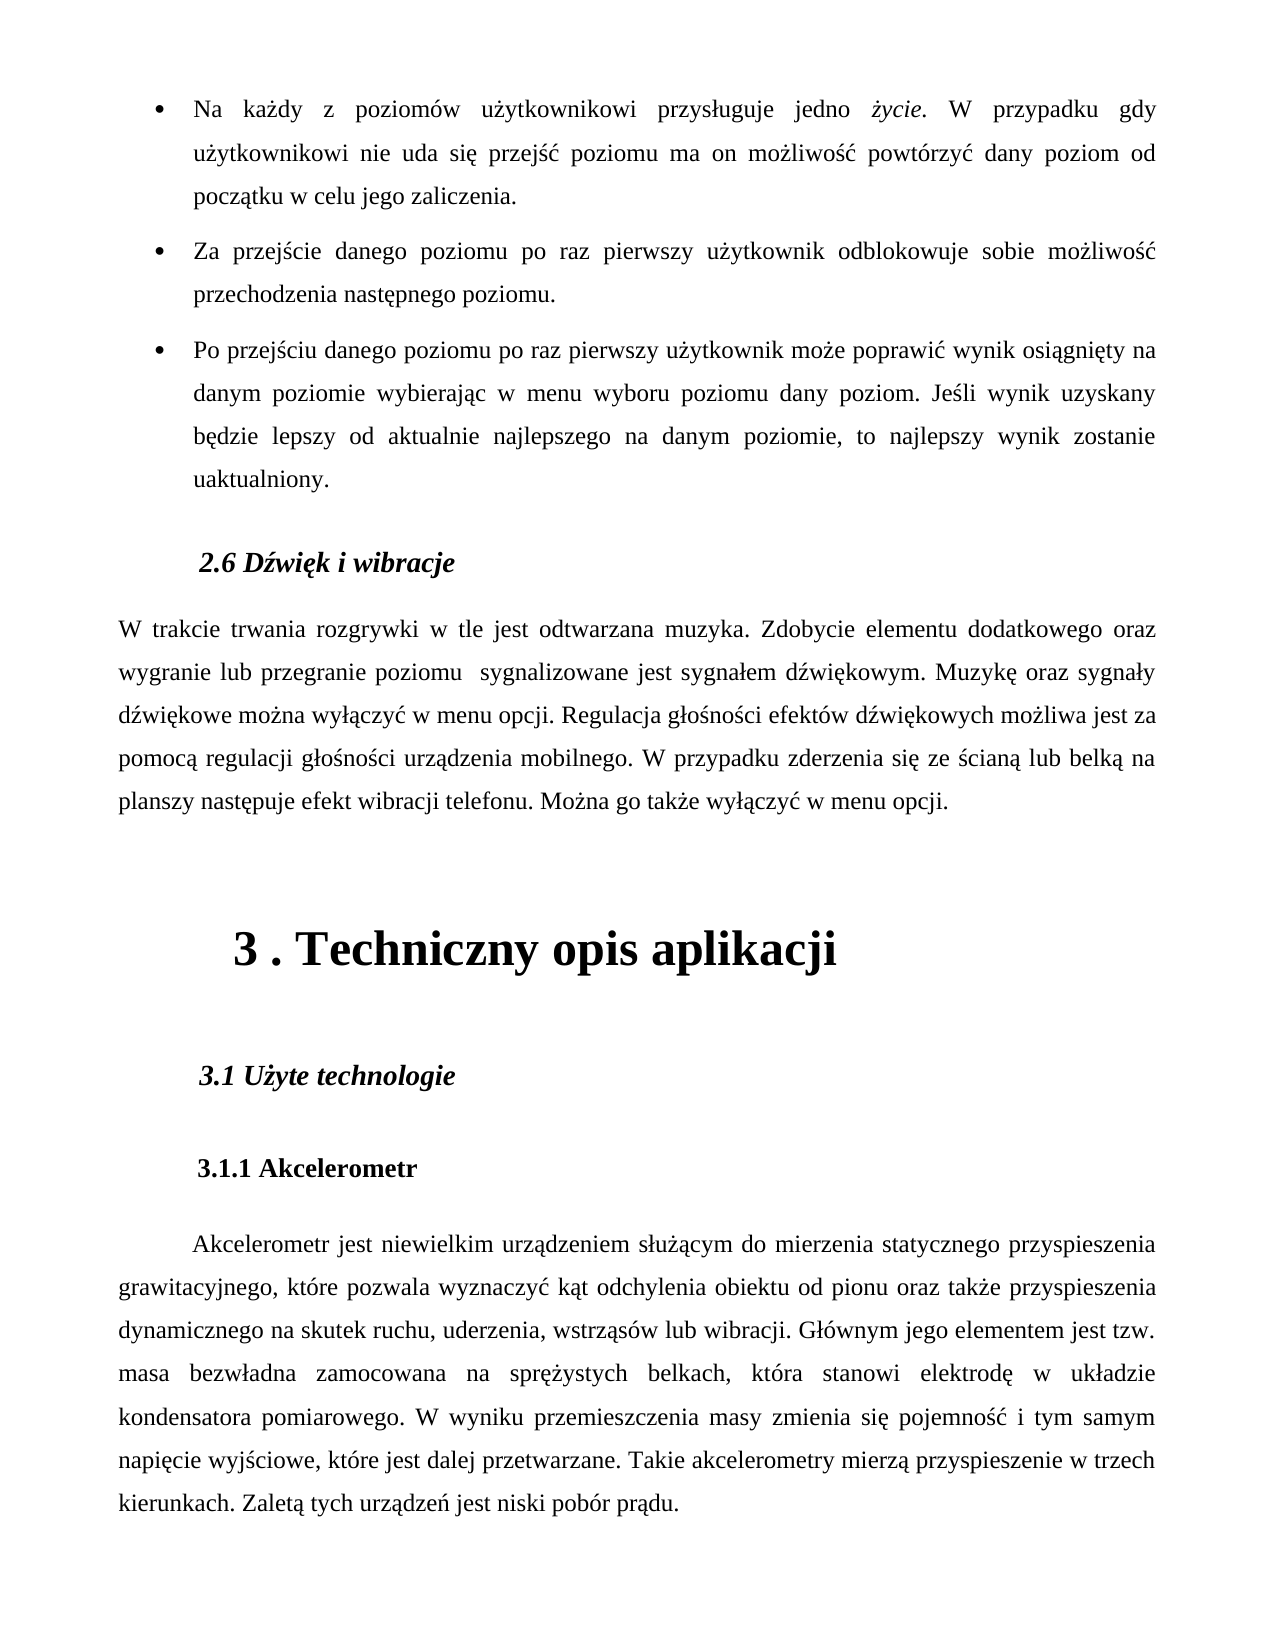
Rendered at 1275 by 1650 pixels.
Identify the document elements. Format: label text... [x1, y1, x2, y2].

list W trakcie trwania rozgrywki w tle jest odtwarzana muzyka. Zdobycie elementu dodatkowego oraz wygranie lub przegranie poziomu sygnalizowane jest sygnałem dźwiękowym. Muzykę oraz sygnały dźwiękowe można wyłączyć w menu opcji. Regulacja głośności efektów dźwiękowych możliwa jest za pomocą regulacji głośności urządzenia mobilnego. W przypadku zderzenia się ze ścianą lub belką na planszy następuje efekt wibracji telefonu. Można go także wyłączyć w menu opcji. [118, 614, 1157, 815]
list Na każdy z poziomów użytkownikowi przysługuje jedno życie. W przypadku gdy użytkownikowi nie uda się przejść poziomu ma on możliwość powtórzyć dany poziom od początku w celu jego zaliczenia. [156, 94, 1157, 209]
subtitle Użyte technologie [192, 1058, 1157, 1092]
subtitle Dźwięk i wibracje [192, 545, 1157, 579]
subtitle Akcelerometr [191, 1152, 1157, 1183]
subtitle . Techniczny opis aplikacji [221, 918, 1157, 976]
list Za przejście danego poziomu po raz pierwszy użytkownik odblokowuje sobie możliwość przechodzenia następnego poziomu. [156, 236, 1157, 308]
text Akcelerometr jest niewielkim urządzeniem służącym do mierzenia statycznego przyspieszenia grawitacyjnego, które pozwala wyznaczyć kąt odchylenia obiektu od pionu oraz także przyspieszenia dynamicznego na skutek ruchu, uderzenia, wstrząsów lub wibracji. Głównym jego elementem jest tzw. masa bezwładna zamocowana na sprężystych belkach, która stanowi elektrodę w układzie kondensatora pomiarowego. W wyniku przemieszczenia masy zmienia się pojemność i tym samym napięcie wyjściowe, które jest dalej przetwarzane. Takie akcelerometry mierzą przyspieszenie w trzech kierunkach. Zaletą tych urządzeń jest niski pobór prądu. [118, 1229, 1157, 1517]
list Po przejściu danego poziomu po raz pierwszy użytkownik może poprawić wynik osiągnięty na danym poziomie wybierając w menu wyboru poziomu dany poziom. Jeśli wynik uzyskany będzie lepszy od aktualnie najlepszego na danym poziomie, to najlepszy wynik zostanie uaktualniony. [156, 335, 1157, 493]
